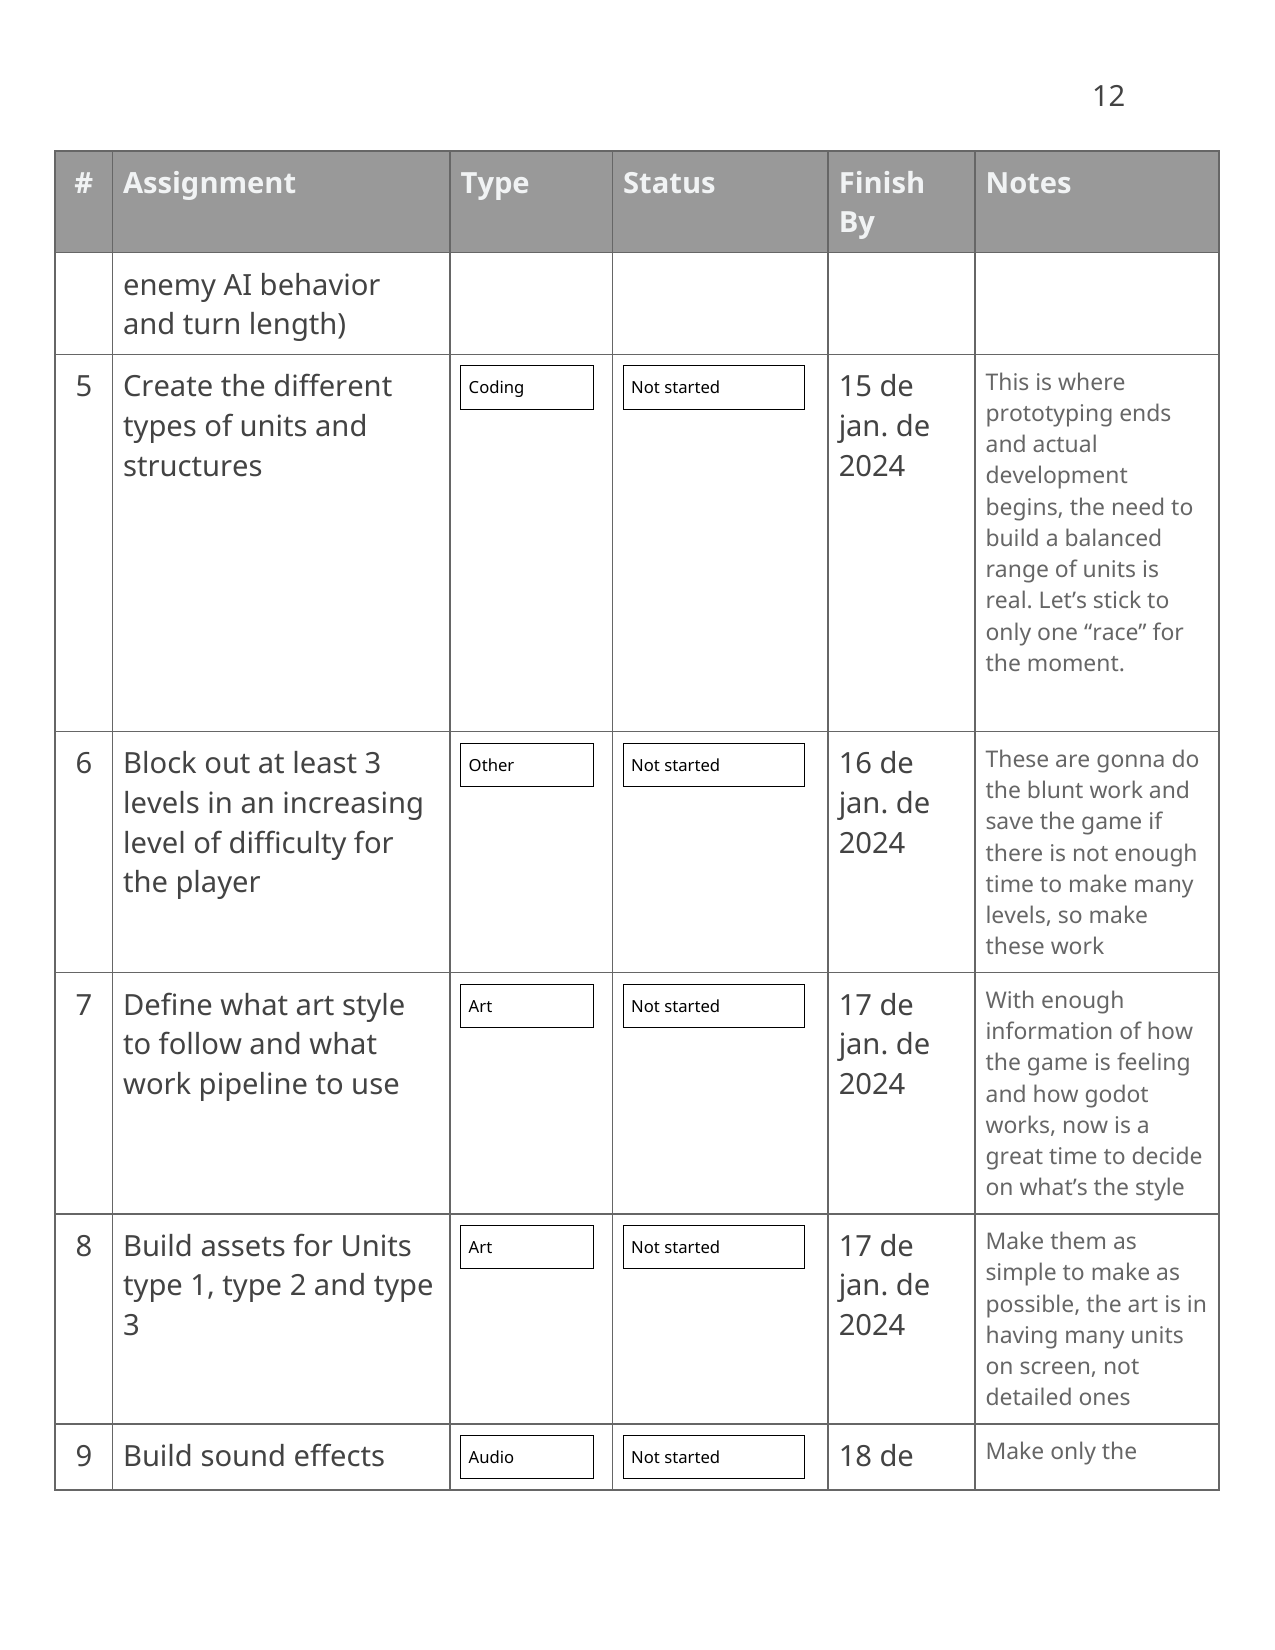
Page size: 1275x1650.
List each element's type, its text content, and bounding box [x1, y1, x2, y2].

table_cell [451, 973, 612, 1213]
table_cell 9 [56, 1425, 112, 1489]
table_cell [976, 253, 1218, 353]
table_header # [56, 152, 112, 252]
table_cell [451, 732, 612, 972]
table_cell 6 [56, 732, 112, 972]
table_cell 18 de [829, 1425, 974, 1489]
table_cell [829, 253, 974, 353]
table_header Notes [976, 152, 1218, 252]
table_header Assignment [113, 152, 449, 252]
table_cell Build sound effects [113, 1425, 449, 1489]
table_cell [613, 1425, 827, 1489]
table_cell Block out at least 3 levels in an increasing level of difficulty for the player [113, 732, 449, 972]
table_cell [613, 253, 827, 353]
table_cell 17 de jan. de 2024 [829, 973, 974, 1213]
table_cell [613, 1215, 827, 1423]
table_cell [613, 732, 827, 972]
table_cell 8 [56, 1215, 112, 1423]
table_cell 5 [56, 355, 112, 731]
table_cell [451, 355, 612, 731]
table_cell 17 de jan. de 2024 [829, 1215, 974, 1423]
table_header Finish By [829, 152, 974, 252]
table_cell Make them as simple to make as possible, the art is in having many units on screen, not detailed ones [976, 1215, 1218, 1423]
table_cell [451, 1215, 612, 1423]
table_cell [613, 973, 827, 1213]
table_cell [451, 1425, 612, 1489]
table_header Type [451, 152, 612, 252]
table_cell 15 de jan. de 2024 [829, 355, 974, 731]
table_cell [613, 355, 827, 731]
table_cell With enough information of how the game is feeling and how godot works, now is a great time to decide on what’s the style [976, 973, 1218, 1213]
table_cell 16 de jan. de 2024 [829, 732, 974, 972]
table_cell These are gonna do the blunt work and save the game if there is not enough time to make many levels, so make these work [976, 732, 1218, 972]
table_cell This is where prototyping ends and actual development begins, the need to build a balanced range of units is real. Let’s stick to only one “race” for the moment. [976, 355, 1218, 731]
table_cell 7 [56, 973, 112, 1213]
table_header Status [613, 152, 827, 252]
table_cell Create the different types of units and structures [113, 355, 449, 731]
table_cell Define what art style to follow and what work pipeline to use [113, 973, 449, 1213]
table_cell [56, 253, 112, 353]
table_cell enemy AI behavior and turn length) [113, 253, 449, 353]
table_cell Build assets for Units type 1, type 2 and type 3 [113, 1215, 449, 1423]
table_cell Make only the [976, 1425, 1218, 1489]
table_cell [451, 253, 612, 353]
